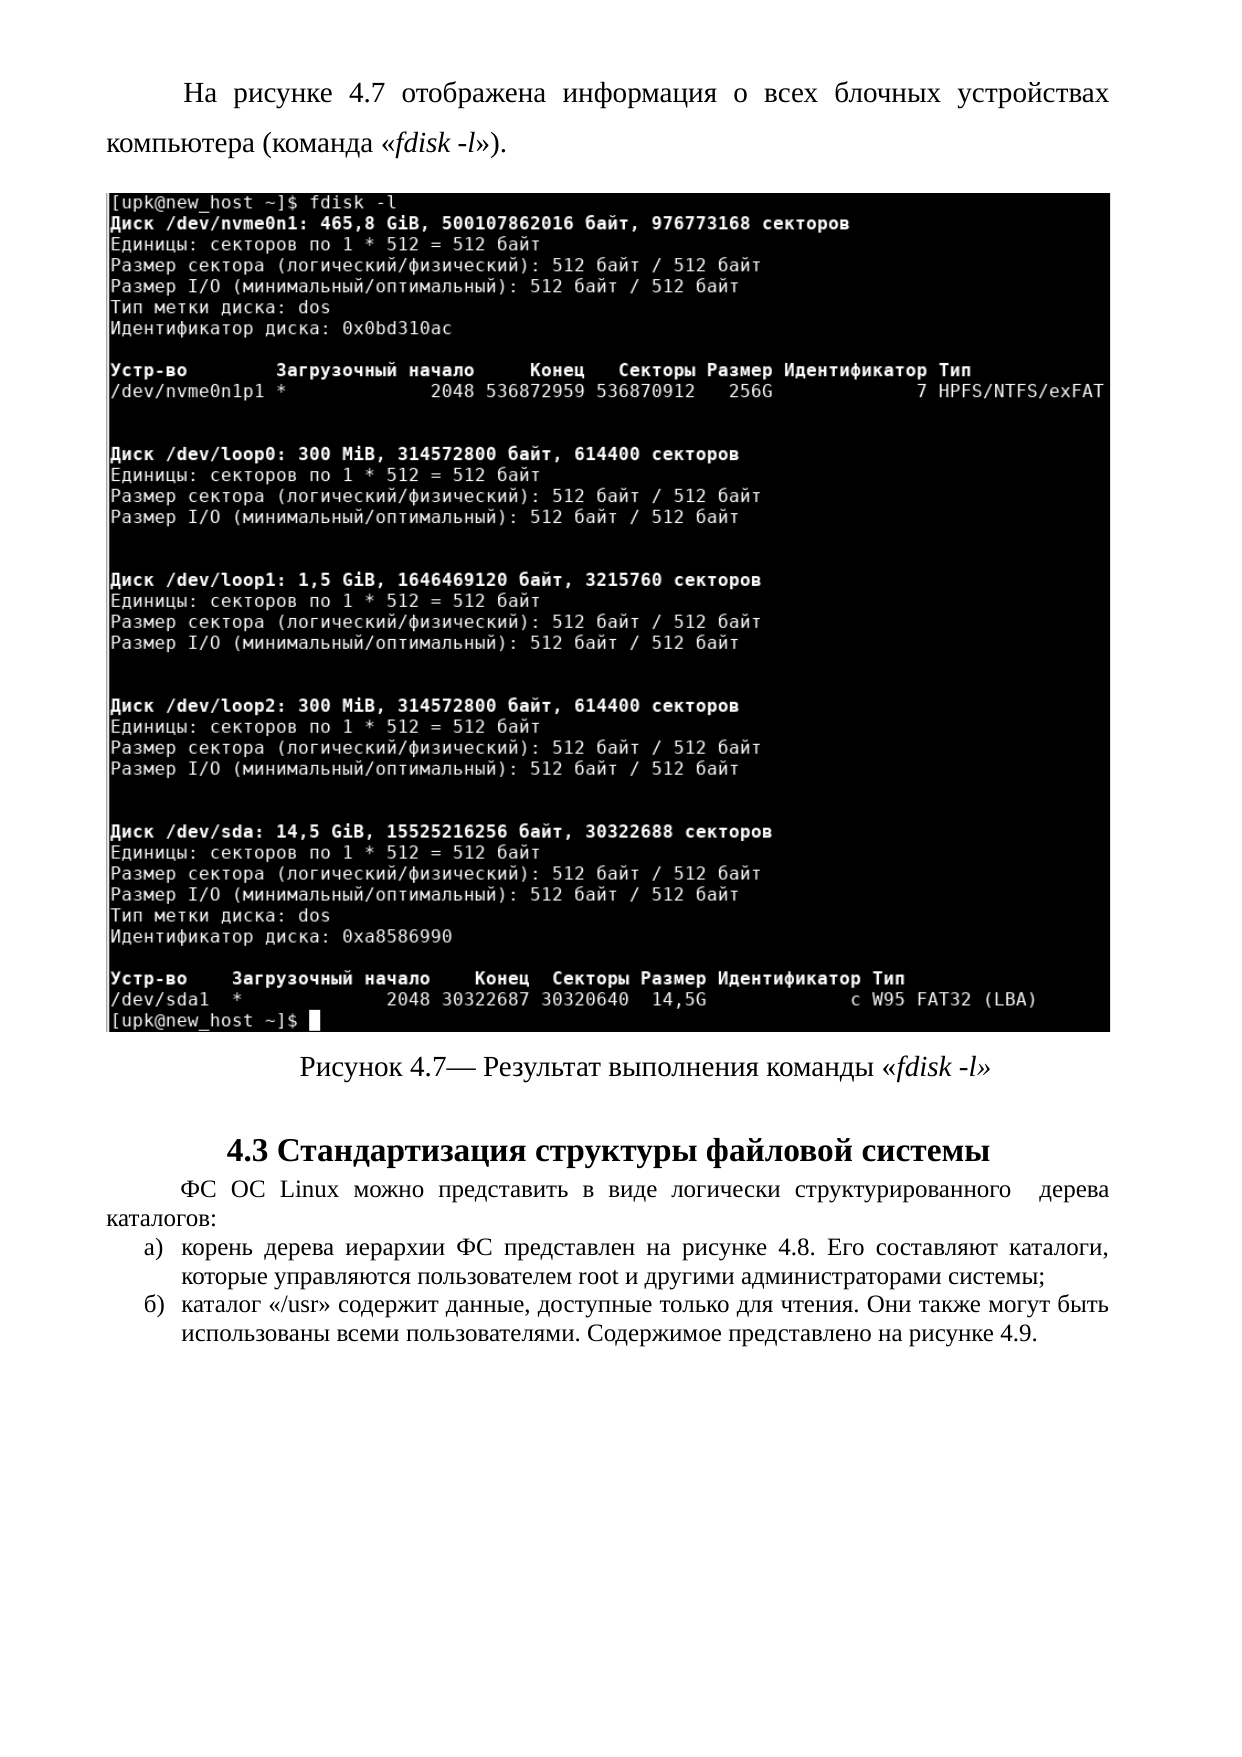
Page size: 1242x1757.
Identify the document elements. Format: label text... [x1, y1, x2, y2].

text Рисунок 4.7— Результат выполнения команды «fdisk -l» [106, 1032, 1110, 1082]
list каталог «/usr» содержит данные, доступные только для чтения. Они также могут быть использованы всеми пользователями. Содержимое представлено на рисунке 4.9. [144, 1289, 1110, 1347]
picture [106, 193, 1111, 1032]
list корень дерева иерархии ФС представлен на рисунке 4.8. Его составляют каталоги, которые управляются пользователем root и другими администраторами системы; [144, 1232, 1110, 1289]
text На рисунке 4.7 отображена информация о всех блочных устройствах компьютера (команда «fdisk -l»). [106, 75, 1110, 159]
text ФС ОС Linux можно представить в виде логически структурированного дерева каталогов: [106, 1174, 1110, 1232]
subtitle 4.3 Стандартизация структуры файловой системы [106, 1130, 1110, 1168]
